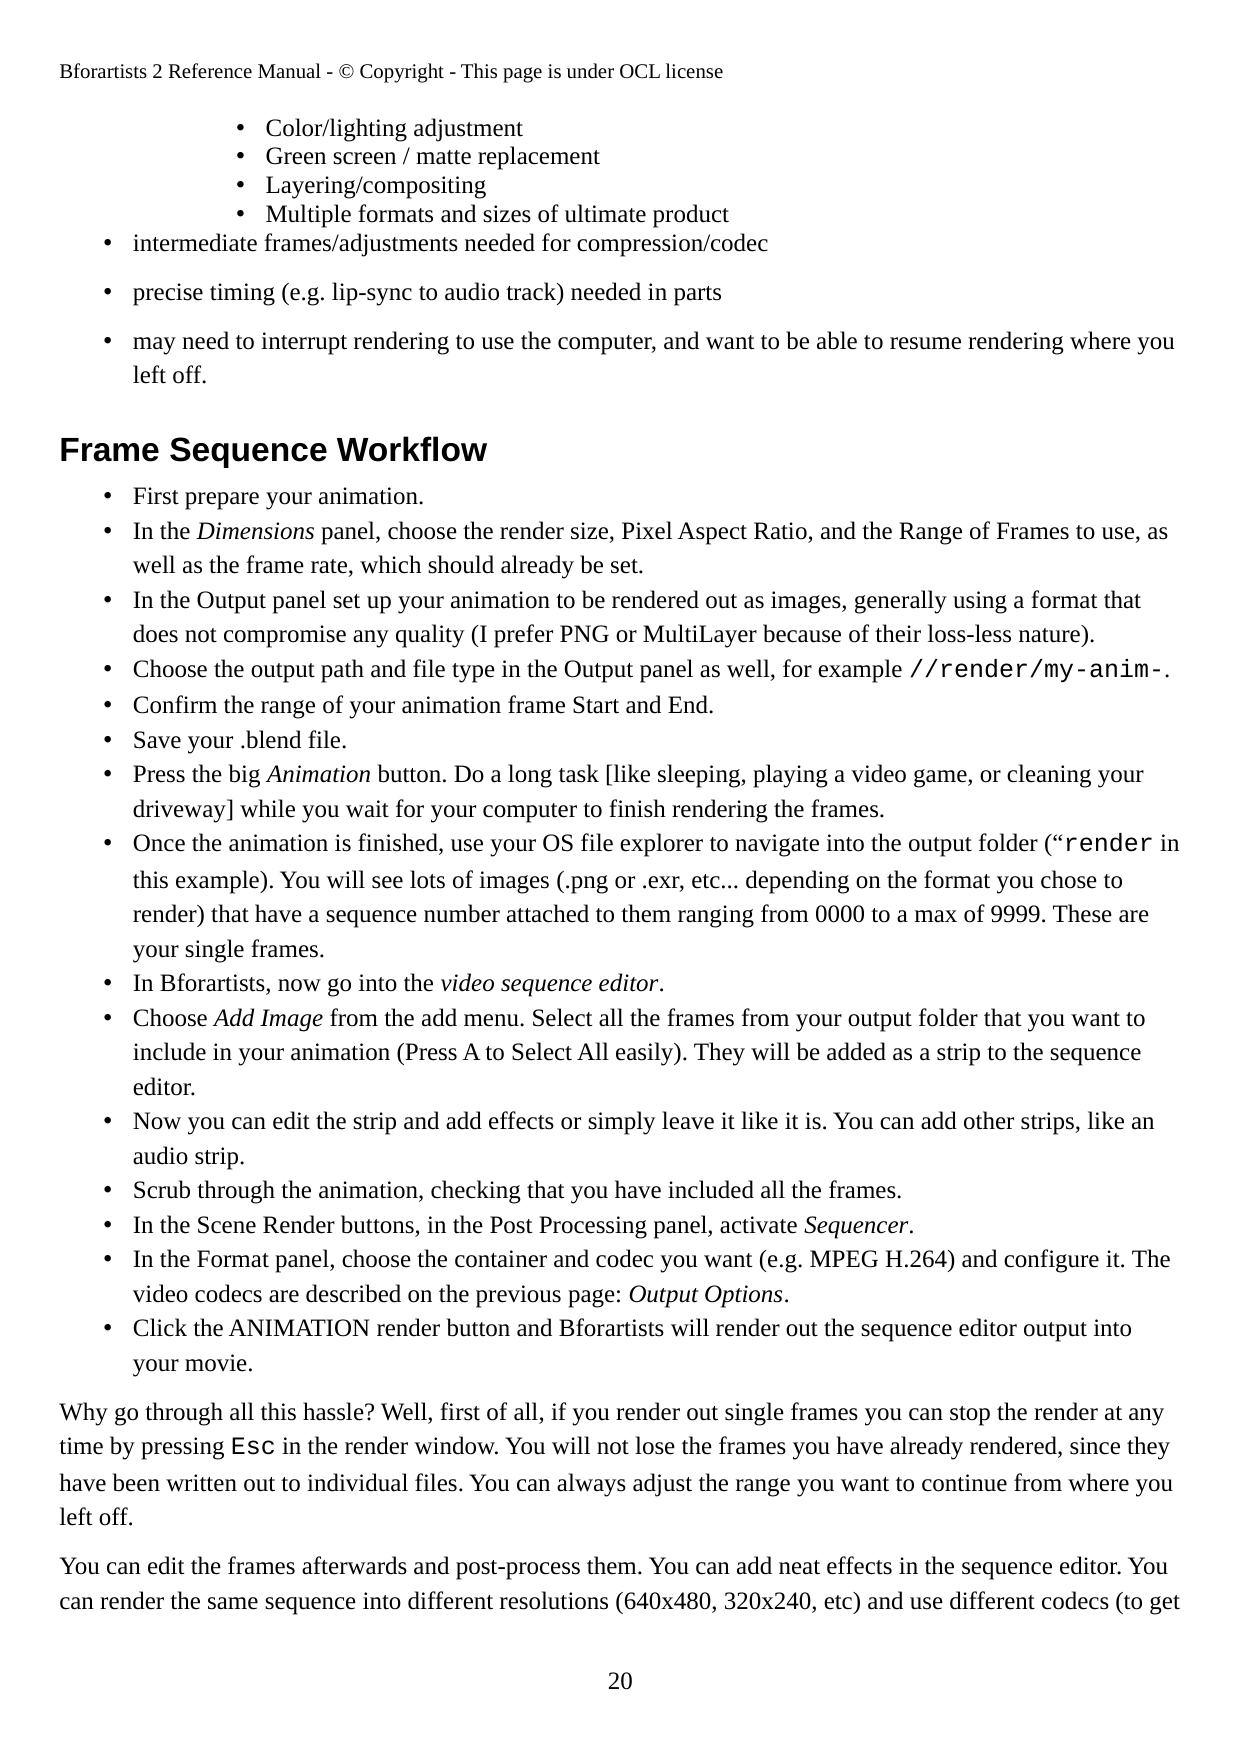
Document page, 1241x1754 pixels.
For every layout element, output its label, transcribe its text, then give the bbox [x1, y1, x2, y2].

list Multiple formats and sizes of ultimate product [236, 199, 1181, 228]
list Press the big Animation button. Do a long task [like sleeping, playing a video game, or cleaning your driveway] while you wait for your computer to finish rendering the frames. [103, 759, 1181, 823]
list Save your .blend file. [103, 725, 1181, 754]
list Choose Add Image from the add menu. Select all the frames from your output folder that you want to include in your animation (Press A to Select All easily). They will be added as a strip to the sequence editor. [103, 1003, 1181, 1101]
subtitle Frame Sequence Workflow [59, 430, 1181, 469]
list First prepare your animation. [103, 481, 1181, 510]
list Scrub through the animation, checking that you have included all the frames. [103, 1175, 1181, 1204]
list may need to interrupt rendering to use the computer, and want to be able to resume rendering where you left off. [103, 326, 1181, 389]
list precise timing (e.g. lip-sync to audio track) needed in parts [103, 277, 1181, 305]
list Confirm the range of your animation frame Start and End. [103, 691, 1181, 719]
text Why go through all this hassle? Well, first of all, if you render out single frames you can stop the render at any time by pressing Esc in the render window. You will not lose the frames you have already rendered, since they have been written out to individual files. You can always adjust the range you want to continue from where you left off. [59, 1397, 1181, 1531]
text You can edit the frames afterwards and post-process them. You can add neat effects in the sequence editor. You can render the same sequence into different resolutions (640x480, 320x240, etc) and use different codecs (to get [59, 1551, 1181, 1615]
list Once the animation is finished, use your OS file explorer to navigate into the output folder (“render in this example). You will see lots of images (.png or .exr, etc... depending on the format you chose to render) that have a sequence number attached to them ranging from 0000 to a max of 9999. These are your single frames. [103, 828, 1181, 963]
list Layering/compositing [236, 170, 1181, 199]
list In the Format panel, choose the container and codec you want (e.g. MPEG H.264) and configure it. The video codecs are described on the previous page: Output Options. [103, 1244, 1181, 1308]
list intermediate frames/adjustments needed for compression/codec [103, 228, 1181, 256]
list In the Output panel set up your animation to be rendered out as images, generally using a format that does not compromise any quality (I prefer PNG or MultiLayer because of their loss-less nature). [103, 585, 1181, 648]
list In the Dimensions panel, choose the render size, Pixel Aspect Ratio, and the Range of Frames to use, as well as the frame rate, which should already be set. [103, 516, 1181, 579]
list In the Scene Render buttons, in the Post Processing panel, activate Sequencer. [103, 1210, 1181, 1239]
list Choose the output path and file type in the Output panel as well, for example //render/my-anim-. [103, 654, 1181, 684]
list In Bforartists, now go into the video sequence editor. [103, 968, 1181, 997]
list Green screen / matte replacement [236, 141, 1181, 170]
list Color/lighting adjustment [236, 113, 1181, 141]
list Now you can edit the strip and add effects or simply leave it like it is. You can add other strips, like an audio strip. [103, 1106, 1181, 1170]
list Click the ANIMATION render button and Bforartists will render out the sequence editor output into your movie. [103, 1313, 1181, 1377]
